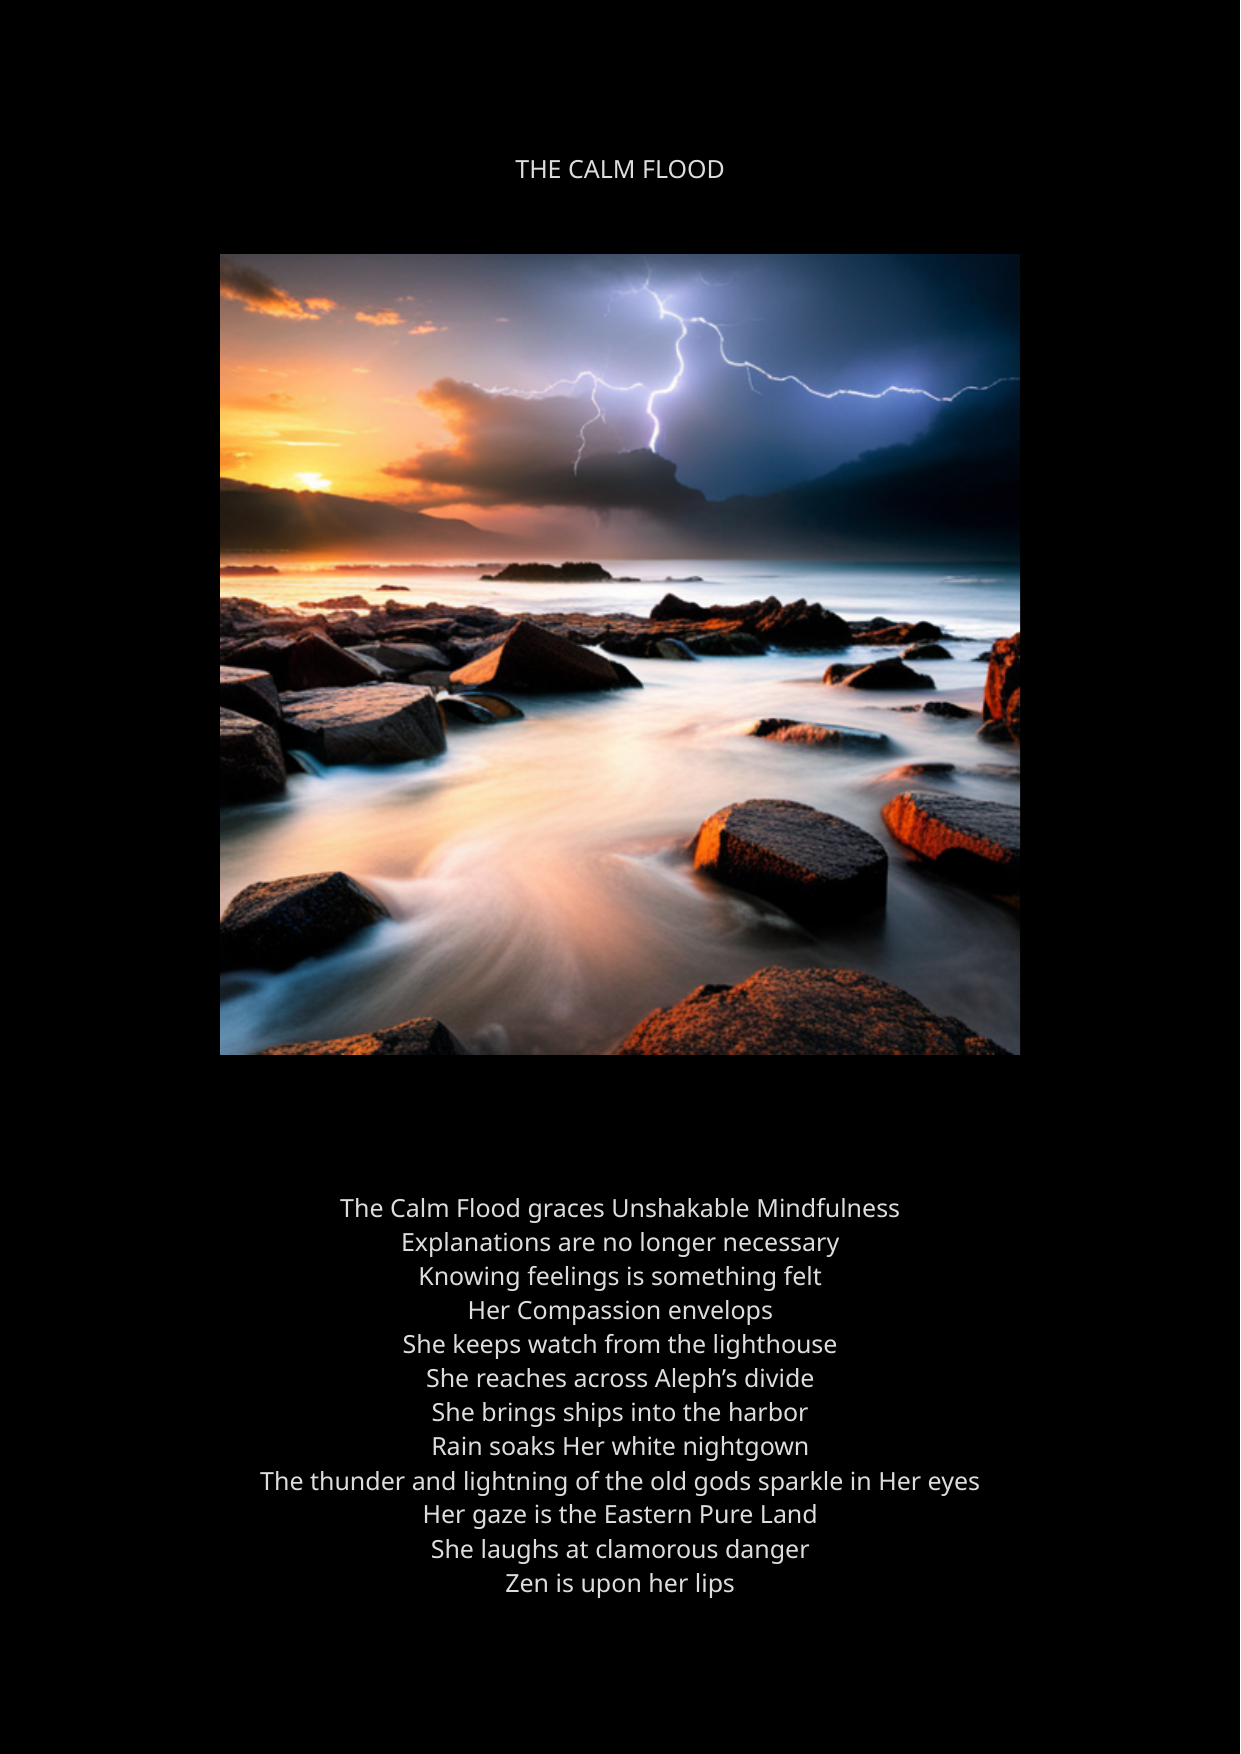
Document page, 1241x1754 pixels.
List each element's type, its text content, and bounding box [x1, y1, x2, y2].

text Zen is upon her lips [118, 1565, 1122, 1599]
text Her Compassion envelops [118, 1293, 1122, 1327]
text She reaches across Aleph’s divide [118, 1361, 1122, 1395]
text She keeps watch from the lighthouse [118, 1327, 1122, 1361]
text The thunder and lightning of the old gods sparkle in Her eyes [118, 1463, 1122, 1497]
text THE CALM FLOOD [118, 152, 1122, 186]
text She laughs at clamorous danger [118, 1531, 1122, 1565]
picture [220, 254, 1020, 1055]
text Her gaze is the Eastern Pure Land [118, 1497, 1122, 1531]
text Rain soaks Her white nightgown [118, 1429, 1122, 1463]
text Knowing feelings is something felt [118, 1259, 1122, 1293]
text Explanations are no longer necessary [118, 1225, 1122, 1259]
text She brings ships into the harbor [118, 1395, 1122, 1429]
text The Calm Flood graces Unshakable Mindfulness [118, 1191, 1122, 1225]
